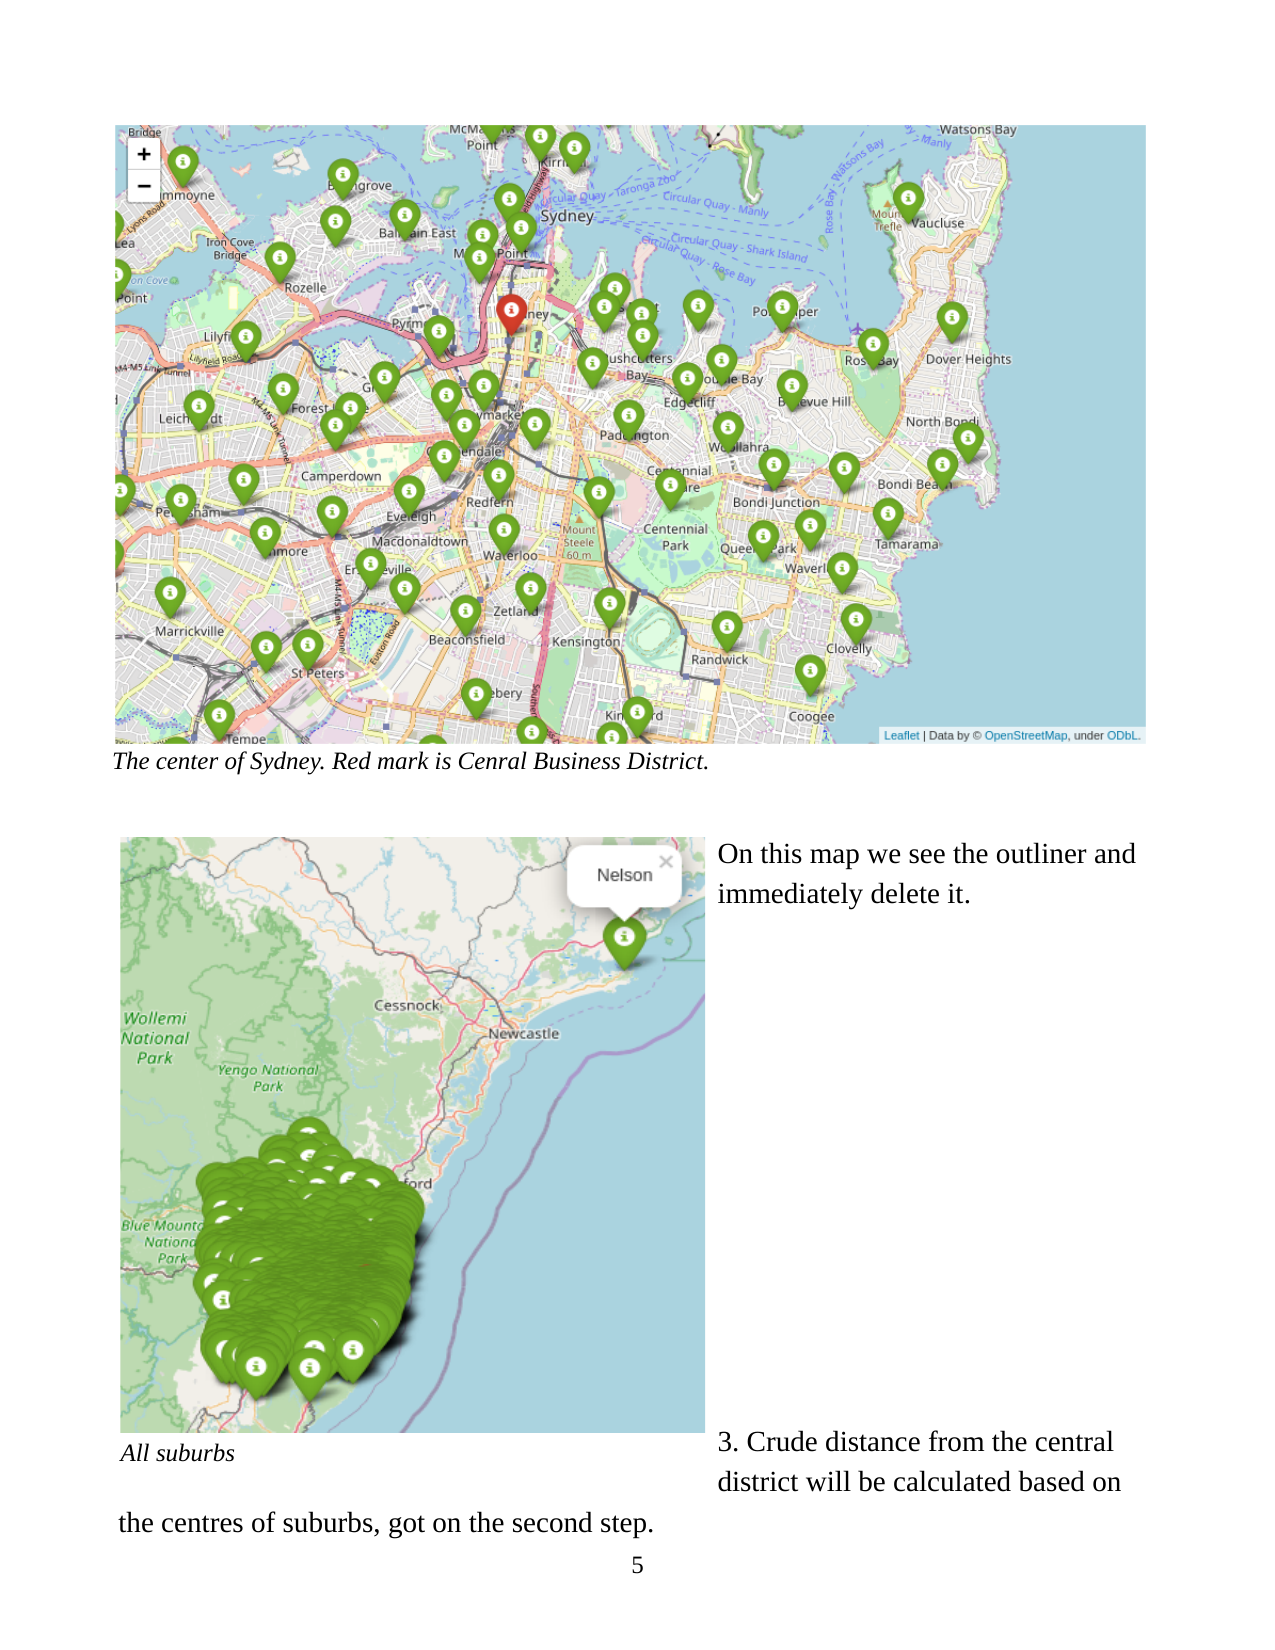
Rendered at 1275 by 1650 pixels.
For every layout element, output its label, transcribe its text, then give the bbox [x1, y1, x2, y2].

text On this map we see the outliner and immediately delete it. [118, 825, 1157, 910]
picture [111, 123, 1148, 746]
text All suburbs [120, 838, 717, 1467]
text The center of Sydney. Red mark is Cenral Business District. [112, 746, 1148, 775]
text 3. Crude distance from the central district will be calculated based on the centres of suburbs, got on the second step. [118, 1424, 1157, 1538]
picture [120, 837, 706, 1433]
